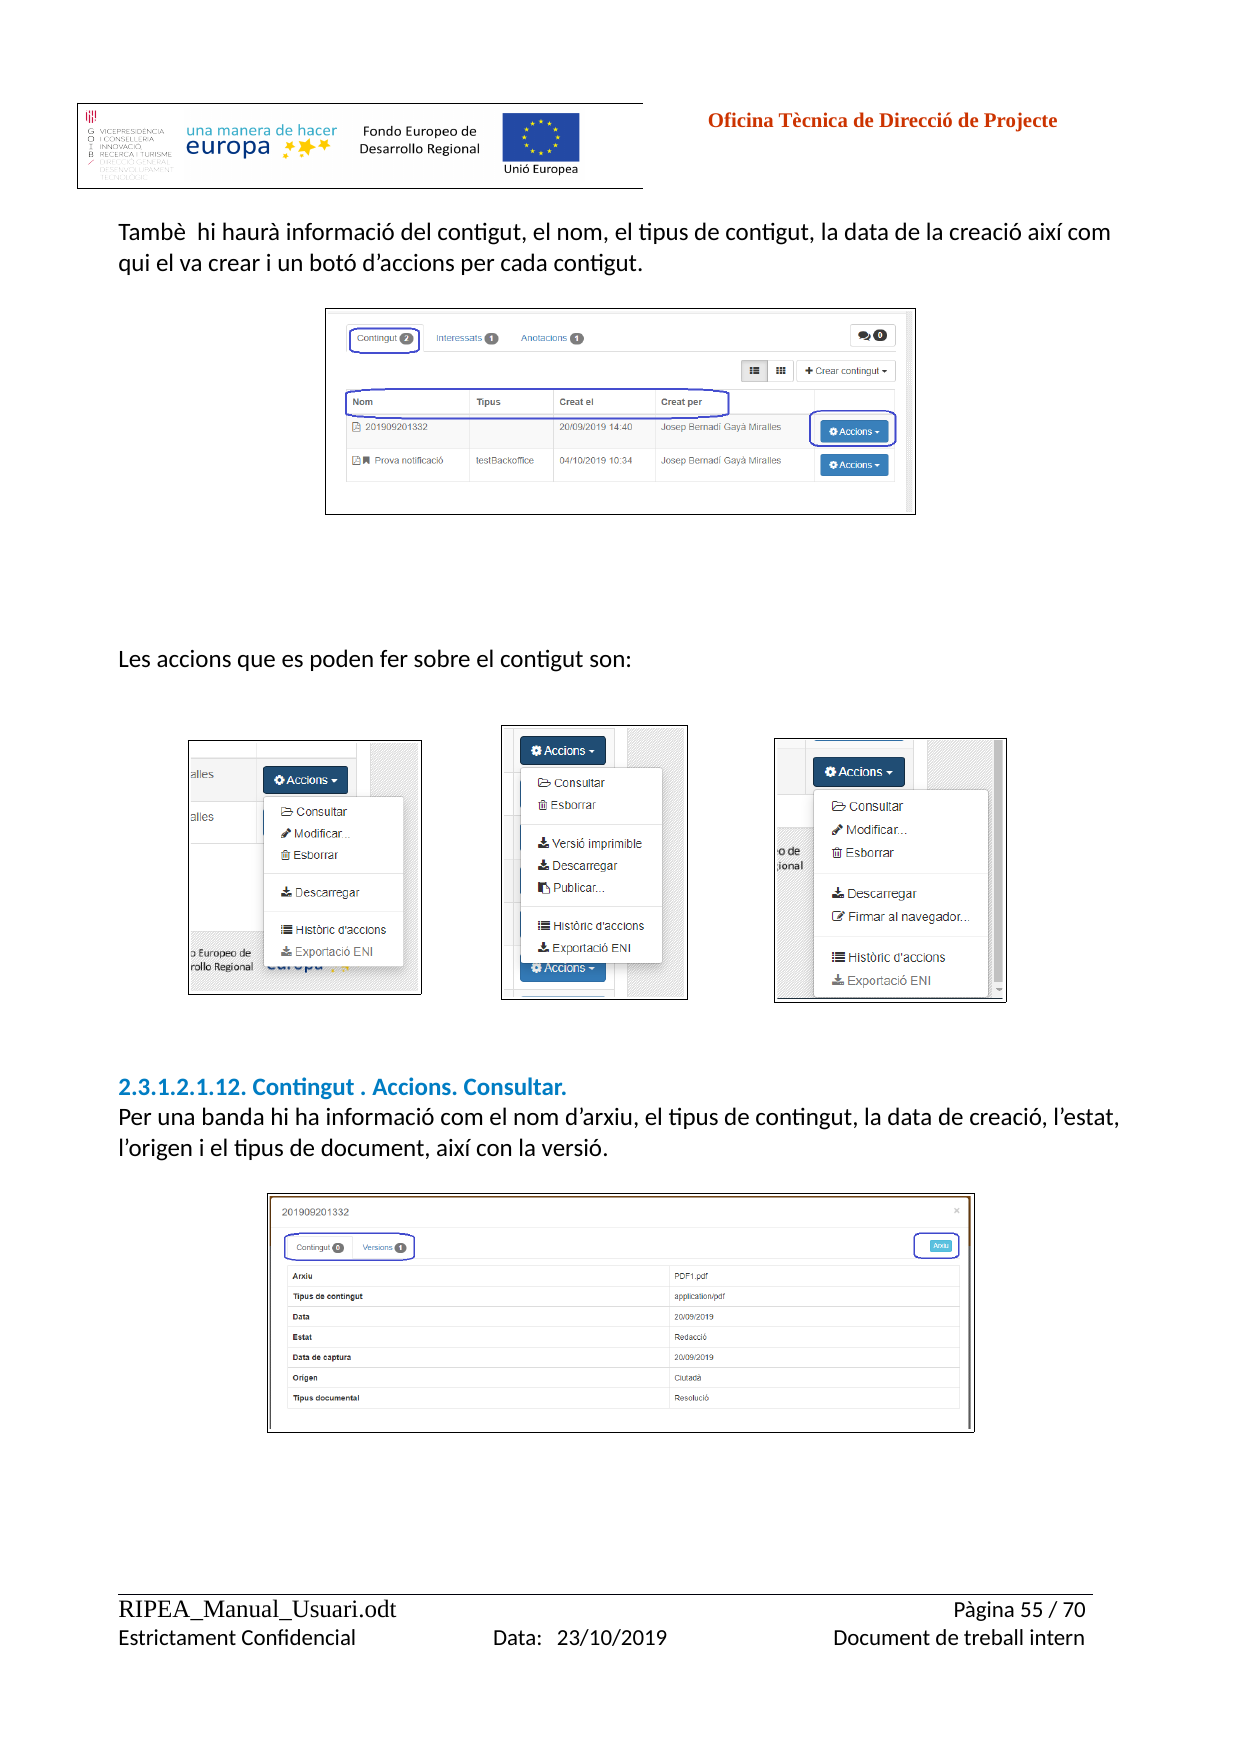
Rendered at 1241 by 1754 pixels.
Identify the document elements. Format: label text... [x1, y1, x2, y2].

picture [184, 108, 585, 182]
text Tambè hi haurà informació del contigut, el nom, el tipus de contigut, la data de la creació així com qui el va crear i un botó d’accions per cada contigut. [118, 216, 1122, 277]
subtitle 2.3.1.2.1.12. Contingut . Accions. Consultar. [118, 1071, 1122, 1101]
picture [777, 740, 1003, 999]
picture [327, 311, 913, 512]
picture [504, 728, 684, 997]
picture [269, 1196, 971, 1429]
text Les accions que es poden fer sobre el contigut son: [118, 644, 1122, 674]
text Per una banda hi ha informació com el nom d’arxiu, el tipus de contingut, la data de creació, l’estat, l’origen i el tipus de document, així con la versió. [118, 1101, 1122, 1162]
picture [190, 743, 418, 991]
picture [82, 108, 178, 182]
